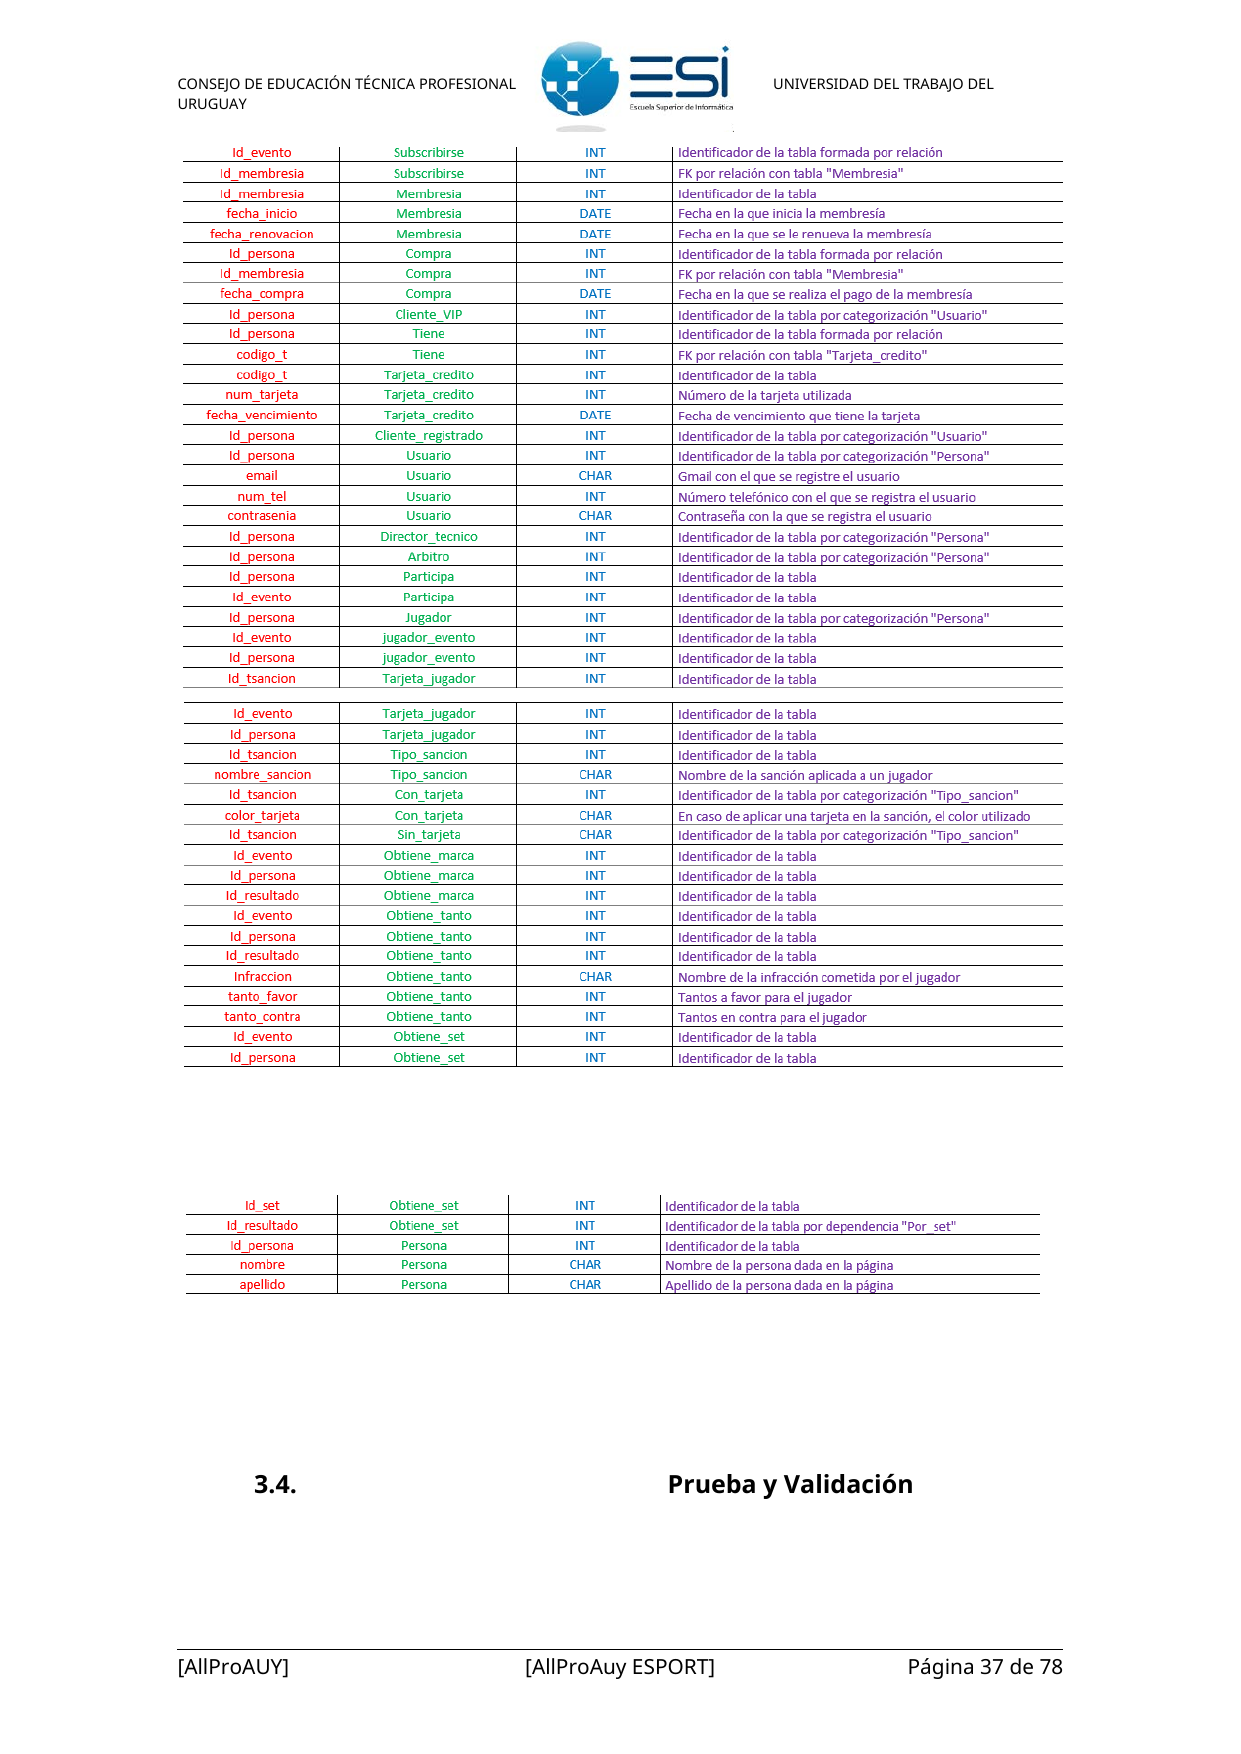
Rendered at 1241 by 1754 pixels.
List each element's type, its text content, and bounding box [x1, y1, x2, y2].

picture [177, 147, 1063, 688]
picture [177, 702, 1063, 1069]
picture [177, 1190, 1063, 1300]
subtitle Prueba y Validación [254, 1467, 1063, 1501]
picture [534, 39, 734, 132]
